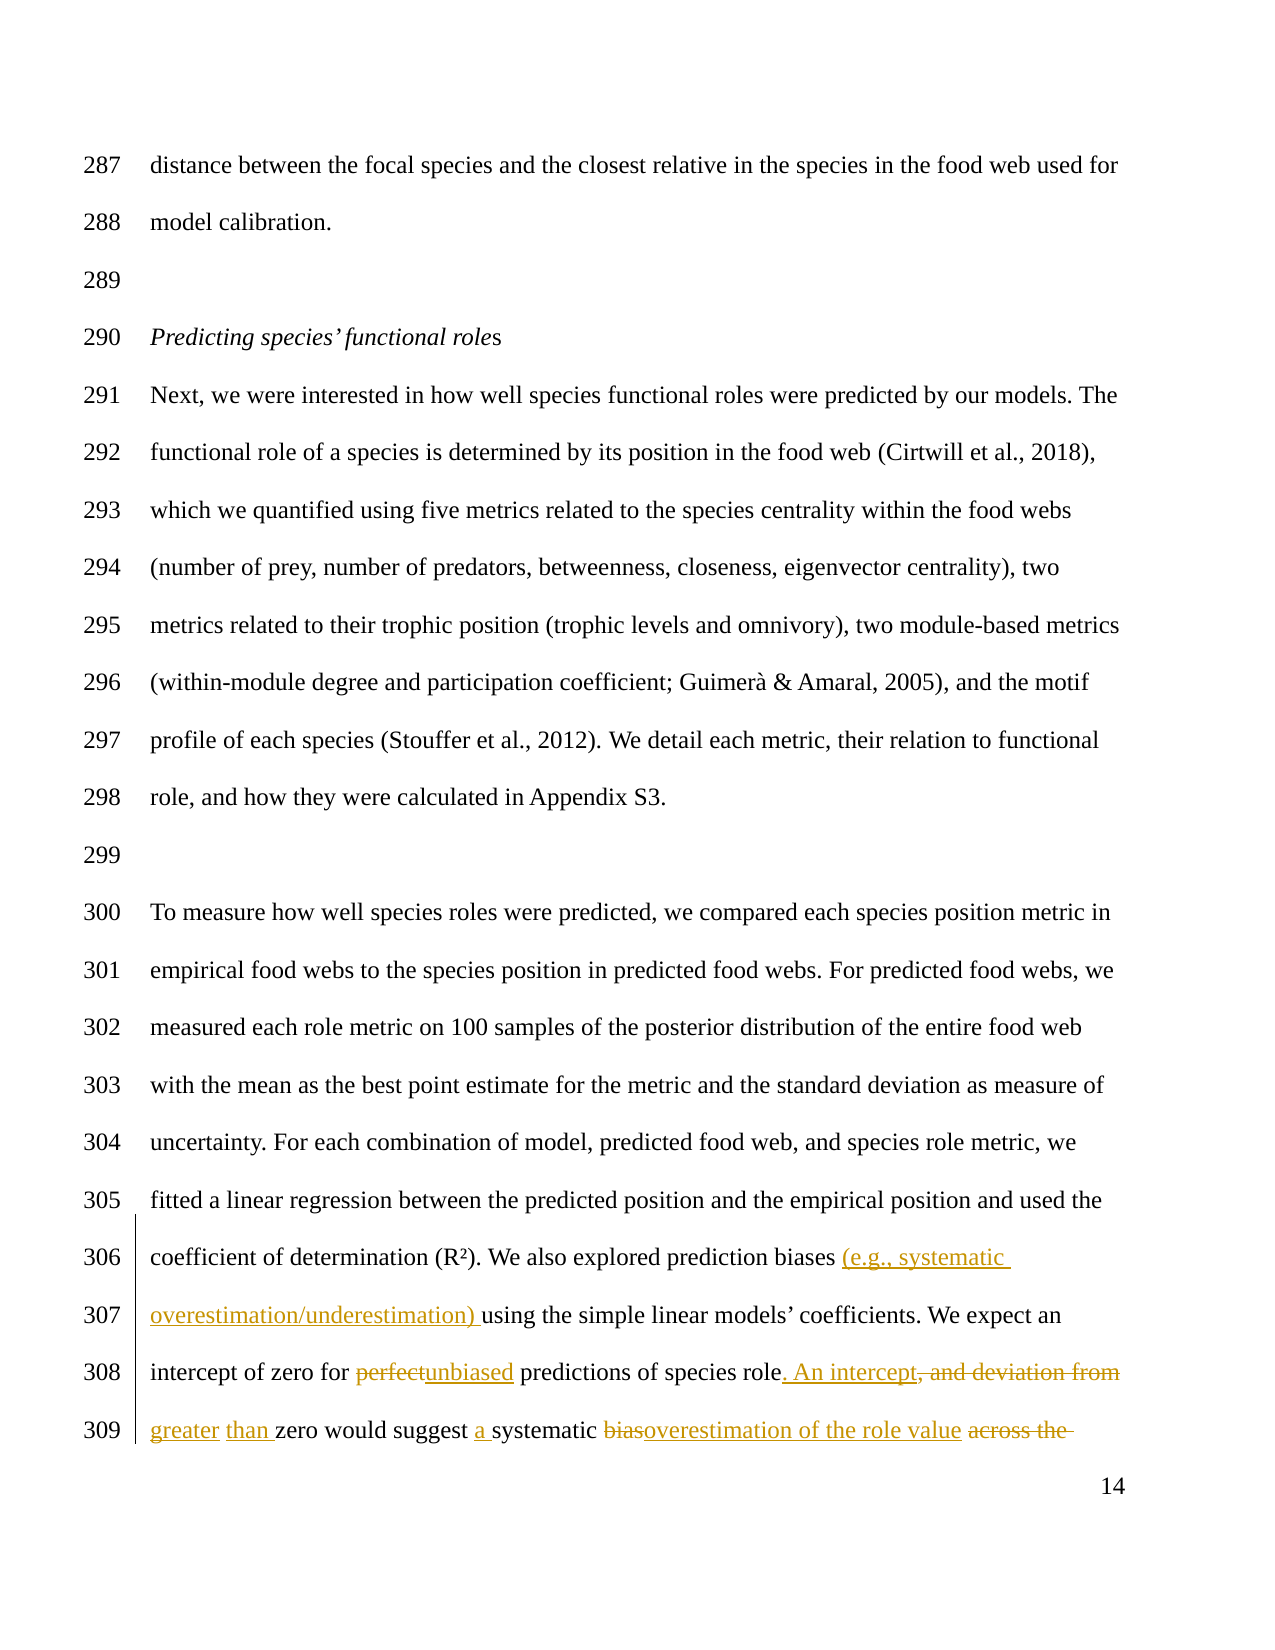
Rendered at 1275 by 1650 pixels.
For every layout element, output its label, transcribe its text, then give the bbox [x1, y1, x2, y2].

text Next, we were interested in how well species functional roles were predicted by our models. The functional role of a species is determined by its position in the food web (Cirtwill et al., 2018), which we quantified using five metrics related to the species centrality within the food webs (number of prey, number of predators, betweenness, closeness, eigenvector centrality), two metrics related to their trophic position (trophic levels and omnivory), two module-based metrics (within-module degree and participation coefficient; Guimerà & Amaral, 2005), and the motif profile of each species (Stouffer et al., 2012). We detail each metric, their relation to functional role, and how they were calculated in Appendix S3. [150, 380, 1125, 811]
text distance between the focal species and the closest relative in the species in the food web used for model calibration. [150, 150, 1125, 236]
text Predicting species’ functional roles [150, 322, 1125, 351]
text To measure how well species roles were predicted, we compared each species position metric in empirical food webs to the species position in predicted food webs. For predicted food webs, we measured each role metric on 100 samples of the posterior distribution of the entire food web with the mean as the best point estimate for the metric and the standard deviation as measure of uncertainty. For each combination of model, predicted food web, and species role metric, we fitted a linear regression between the predicted position and the empirical position and used the coefficient of determination (R²). We also explored prediction biases (e.g., systematic overestimation/underestimation) using the simple linear models’ coefficients. We expect an intercept of zero for unbiased predictions of species role. An intercept greater than zero would suggest a systematic overestimation of the role value , whereas an intercept less than zero would suggest a systematic underestimation of the role metric. We expect a slope of one for perfect predictions. A slope less than one would suggest that the role metric of species at the lower range are overpredicted, whereas the role metric of species at the upper range are underpredicted (i.e., more homogeneous role across species than in the empirical food web). A slope greater than one would suggest the opposite (i.e., more heterogeneous role across species than in the empirical food web). [150, 897, 1125, 1444]
